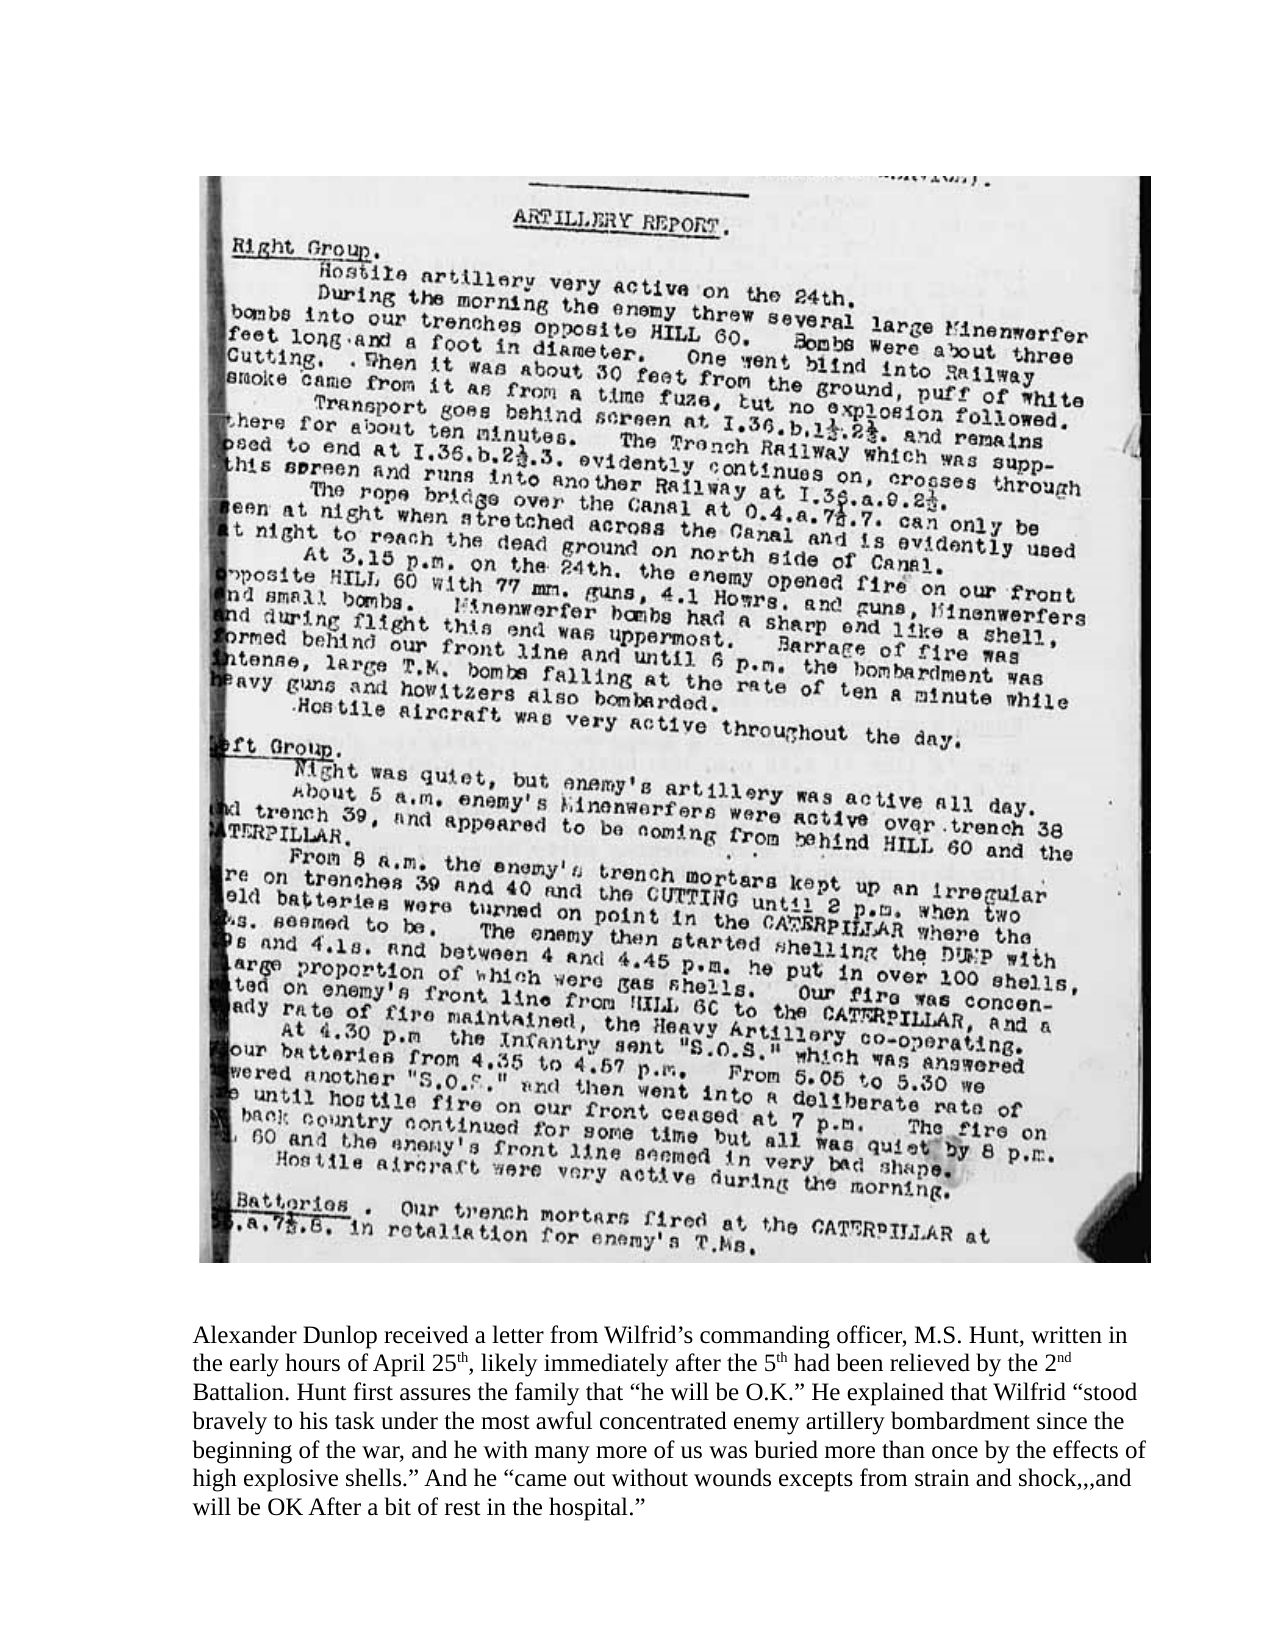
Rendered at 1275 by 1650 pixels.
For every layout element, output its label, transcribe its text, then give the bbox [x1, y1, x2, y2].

picture [199, 176, 1151, 1263]
text Alexander Dunlop received a letter from Wilfrid’s commanding officer, M.S. Hunt, written in the early hours of April 25th, likely immediately after the 5th had been relieved by the 2nd Battalion. Hunt first assures the family that “he will be O.K.” He explained that Wilfrid “stood bravely to his task under the most awful concentrated enemy artillery bombardment since the beginning of the war, and he with many more of us was buried more than once by the effects of high explosive shells.” And he “came out without wounds excepts from strain and shock,,,and will be OK After a bit of rest in the hospital.” [192, 1320, 1158, 1521]
